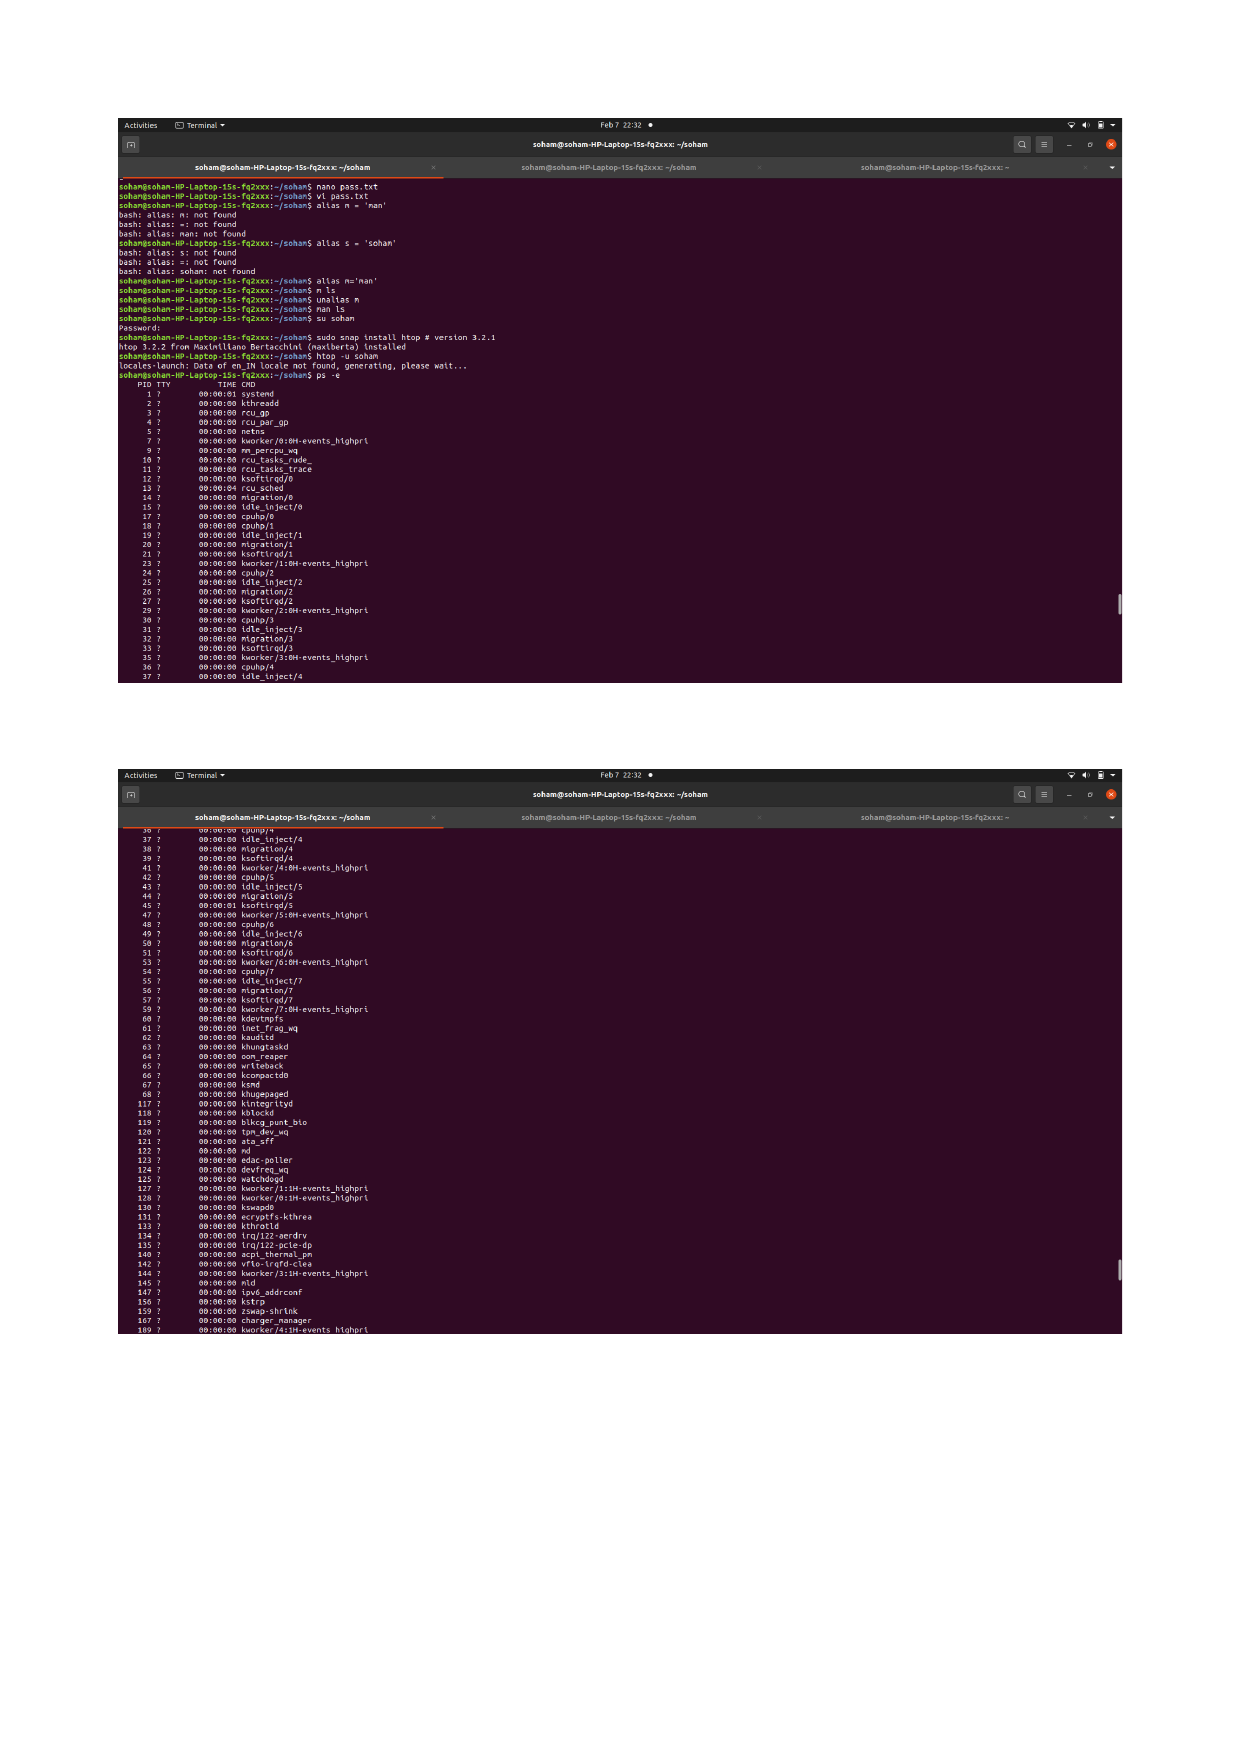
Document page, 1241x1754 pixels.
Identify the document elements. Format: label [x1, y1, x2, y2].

picture [118, 769, 1123, 1334]
picture [118, 118, 1123, 683]
